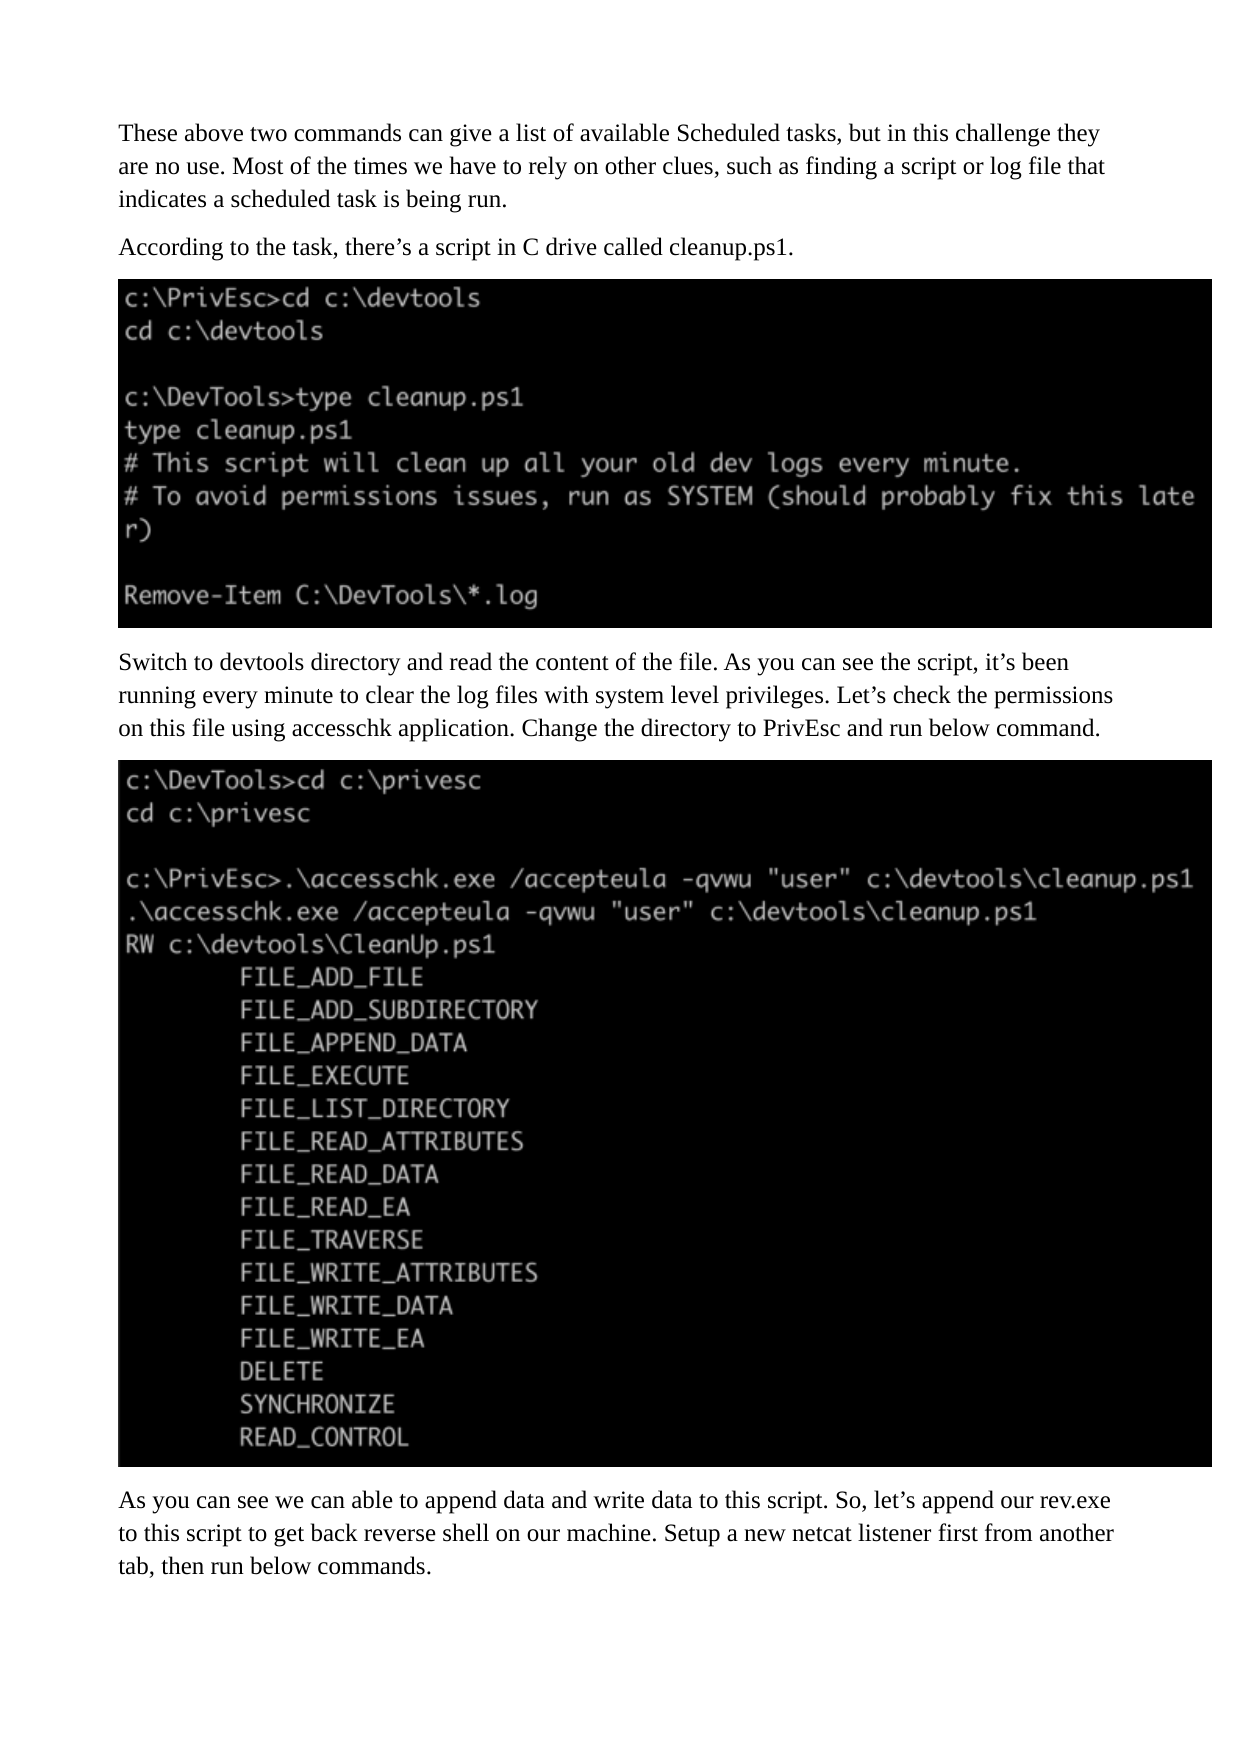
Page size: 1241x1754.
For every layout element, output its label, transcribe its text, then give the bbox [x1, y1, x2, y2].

text These above two commands can give a list of available Scheduled tasks, but in this challenge they are no use. Most of the times we have to rely on other clues, such as finding a script or log file that indicates a scheduled task is being run. [118, 118, 1122, 213]
text According to the task, there’s a script in C drive called cleanup.ps1. [118, 232, 1122, 261]
picture [118, 279, 1212, 628]
picture [118, 760, 1212, 1467]
text Switch to devtools directory and read the content of the file. As you can see the script, it’s been running every minute to clear the log files with system level privileges. Let’s check the permissions on this file using accesschk application. Change the directory to PrivEsc and run below command. [118, 647, 1122, 741]
text As you can see we can able to append data and write data to this script. So, let’s append our rev.exe to this script to get back reverse shell on our machine. Setup a new netcat listener first from another tab, then run below commands. [118, 1485, 1122, 1580]
